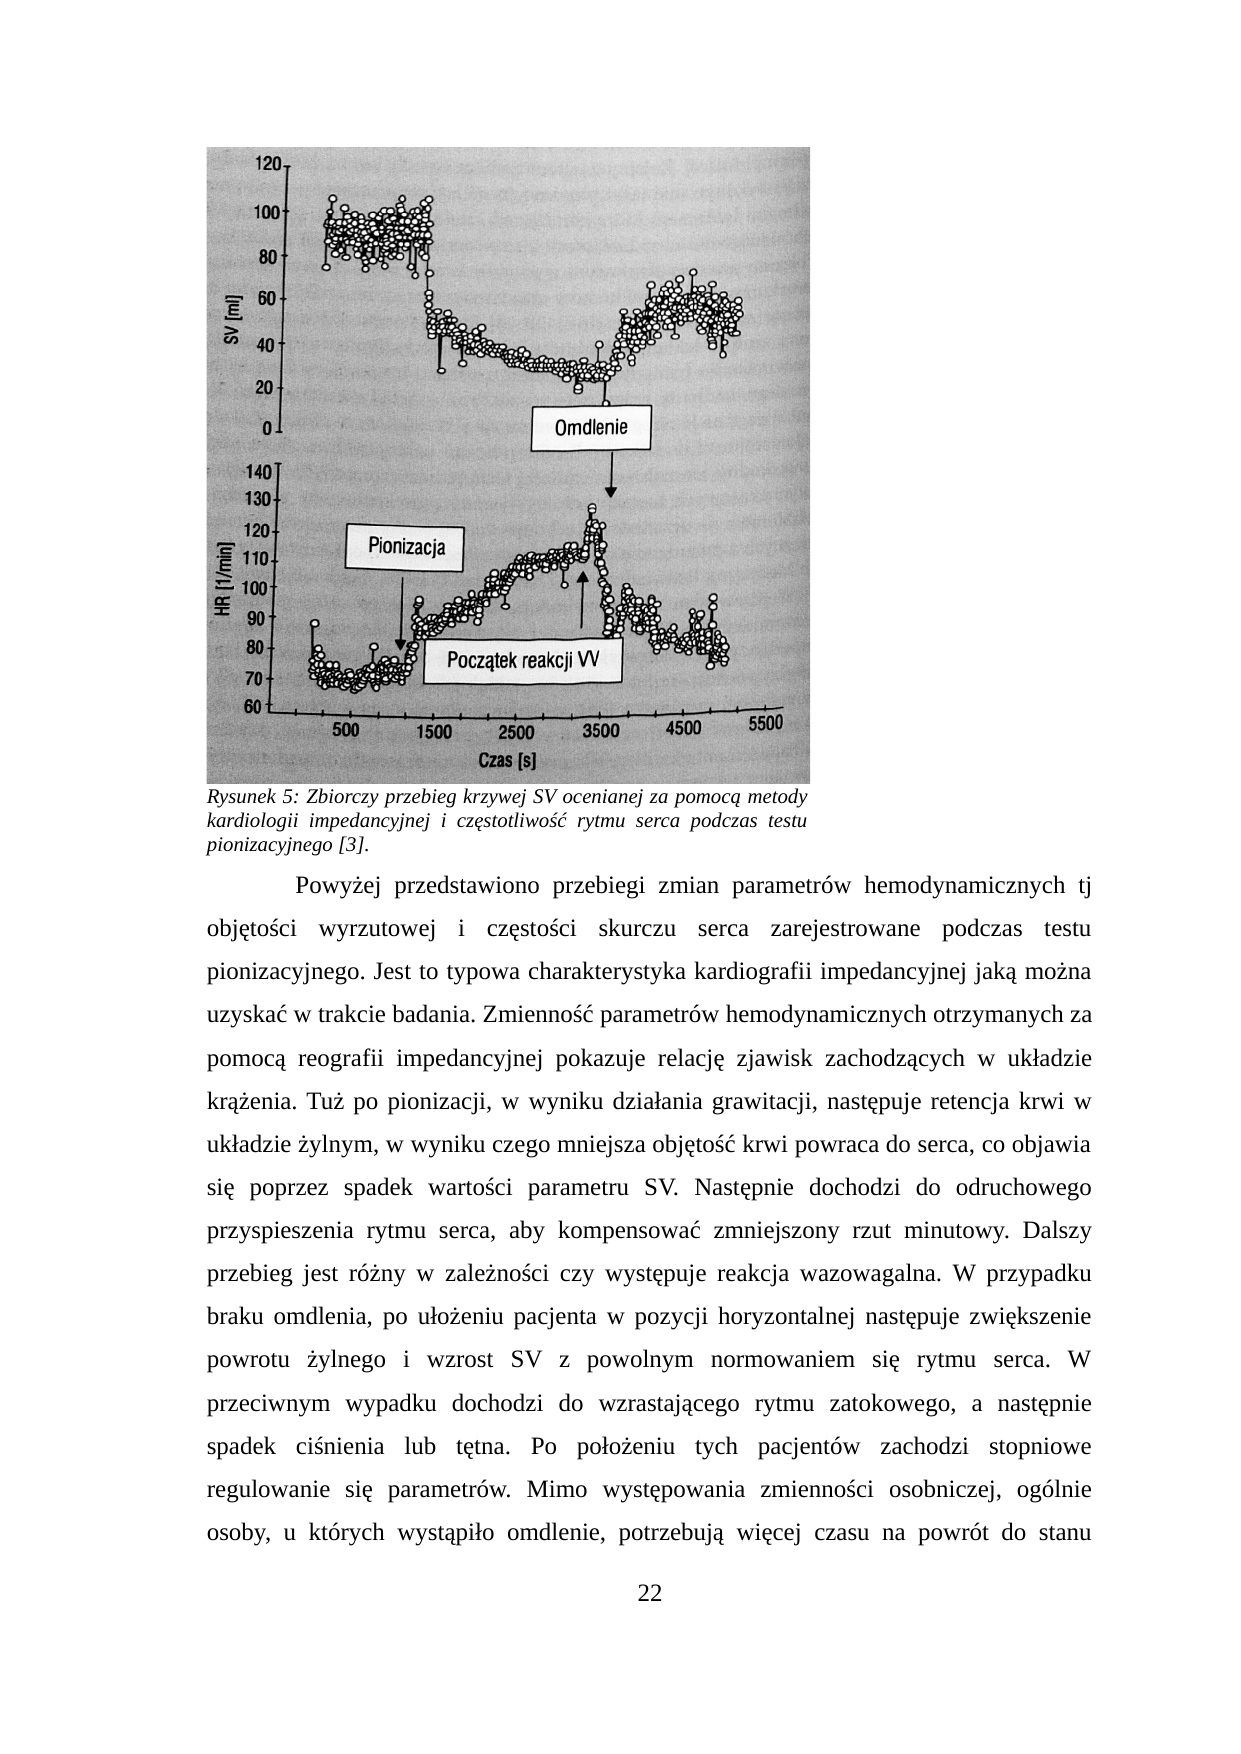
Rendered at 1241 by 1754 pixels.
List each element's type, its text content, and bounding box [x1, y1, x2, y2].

text Powyżej przedstawiono przebiegi zmian parametrów hemodynamicznych tj objętości wyrzutowej i częstości skurczu serca zarejestrowane podczas testu pionizacyjnego. Jest to typowa charakterystyka kardiografii impedancyjnej jaką można uzyskać w trakcie badania. Zmienność parametrów hemodynamicznych otrzymanych za pomocą reografii impedancyjnej pokazuje relację zjawisk zachodzących w układzie krążenia. Tuż po pionizacji, w wyniku działania grawitacji, następuje retencja krwi w układzie żylnym, w wyniku czego mniejsza objętość krwi powraca do serca, co objawia się poprzez spadek wartości parametru SV. Następnie dochodzi do odruchowego przyspieszenia rytmu serca, aby kompensować zmniejszony rzut minutowy. Dalszy przebieg jest różny w zależności czy występuje reakcja wazowagalna. W przypadku braku omdlenia, po ułożeniu pacjenta w pozycji horyzontalnej następuje zwiększenie powrotu żylnego i wzrost SV z powolnym normowaniem się rytmu serca. W przeciwnym wypadku dochodzi do wzrastającego rytmu zatokowego, a następnie spadek ciśnienia lub tętna. Po położeniu tych pacjentów zachodzi stopniowe regulowanie się parametrów. Mimo występowania zmienności osobniczej, ogólnie osoby, u których wystąpiło omdlenie, potrzebują więcej czasu na powrót do stanu [207, 148, 1093, 1546]
picture [206, 147, 811, 784]
text Rysunek 5: Zbiorczy przebieg krzywej SV ocenianej za pomocą metody kardiologii impedancyjnej i częstotliwość rytmu serca podczas testu pionizacyjnego [3]. [207, 784, 810, 856]
